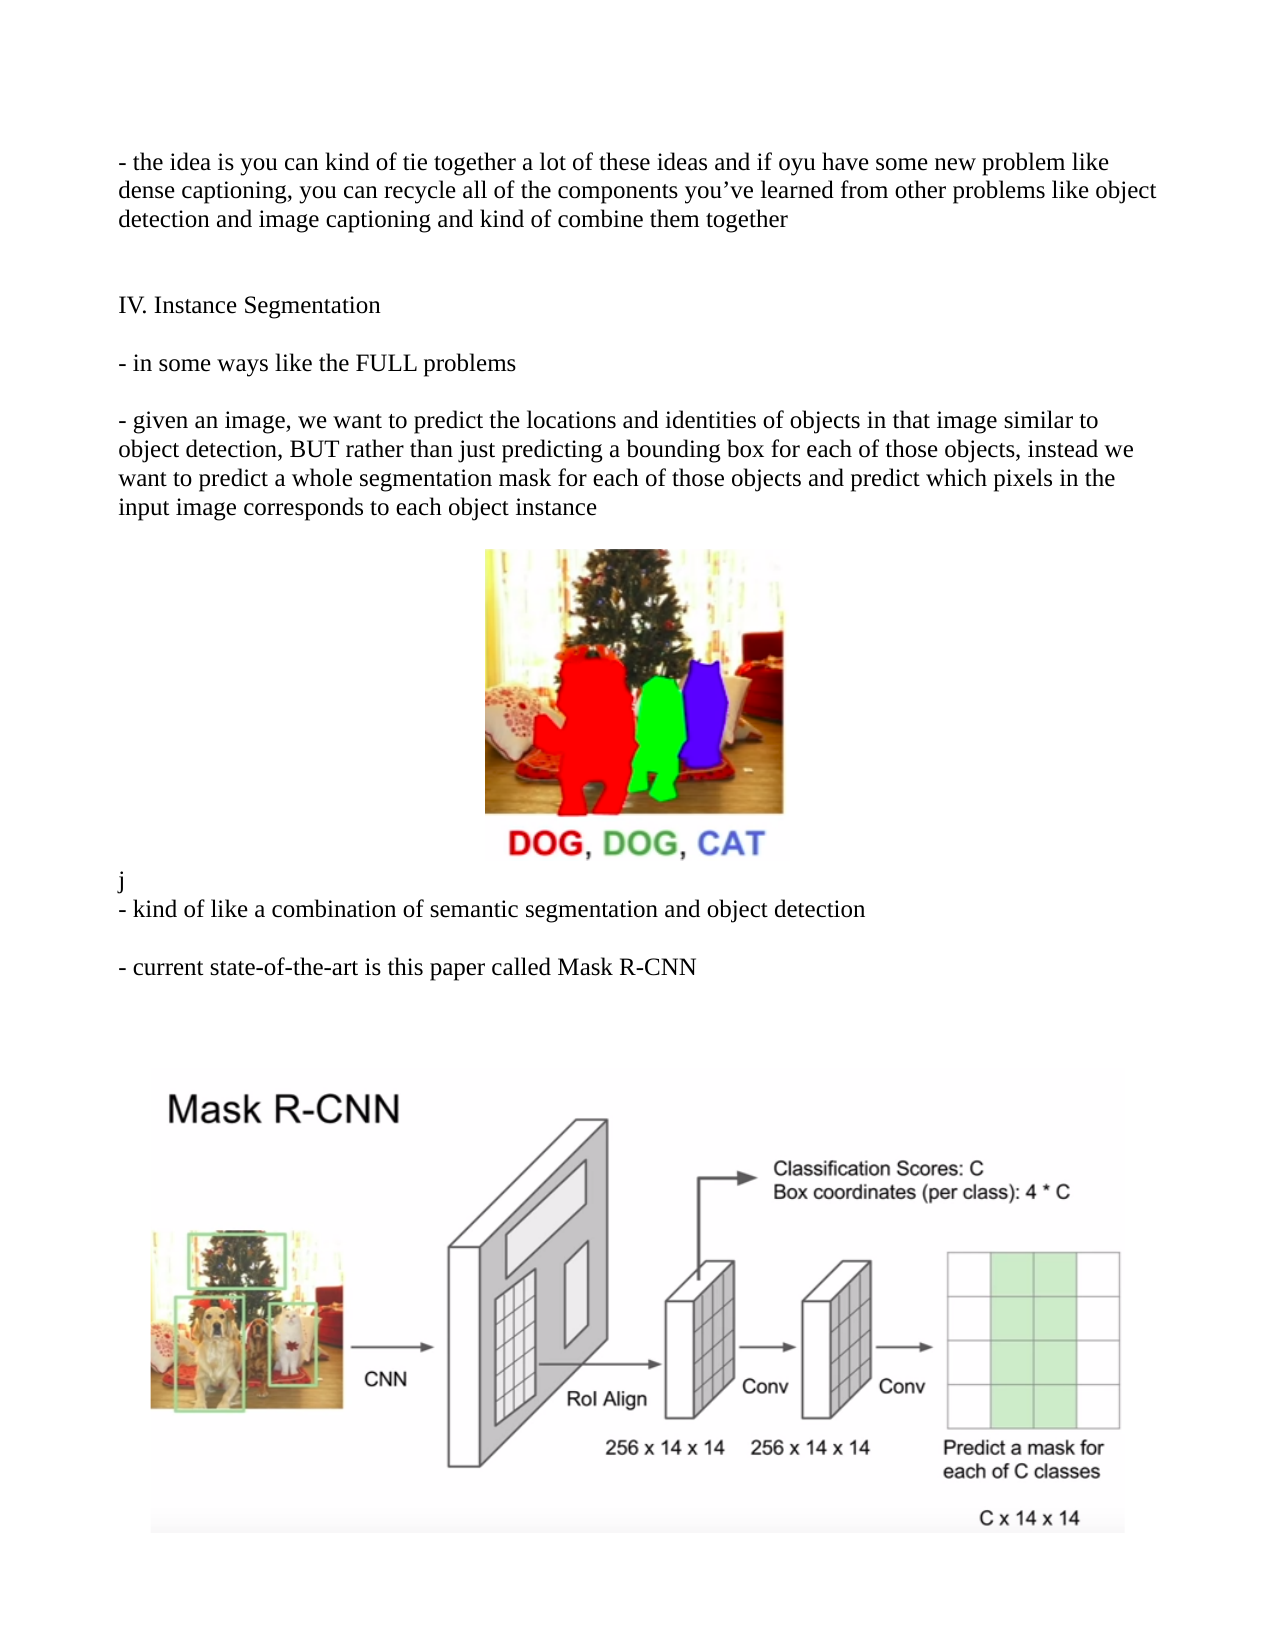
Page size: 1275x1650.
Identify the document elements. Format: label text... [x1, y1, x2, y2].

picture [150, 1068, 1125, 1533]
picture [485, 549, 790, 861]
text - the idea is you can kind of tie together a lot of these ideas and if oyu have some new problem like dense captioning, you can recycle all of the components you’ve learned from other problems like object detection and image captioning and kind of combine them together [118, 147, 1157, 233]
text - kind of like a combination of semantic segmentation and object detection [118, 894, 1157, 923]
text - current state-of-the-art is this paper called Mask R-CNN [118, 952, 1157, 981]
text IV. Instance Segmentation [118, 291, 1157, 319]
text - given an image, we want to predict the locations and identities of objects in that image similar to object detection, BUT rather than just predicting a bounding box for each of those objects, instead we want to predict a whole segmentation mask for each of those objects and predict which pixels in the input image corresponds to each object instance [118, 406, 1157, 521]
text j [118, 866, 1157, 894]
text - in some ways like the FULL problems [118, 348, 1157, 377]
